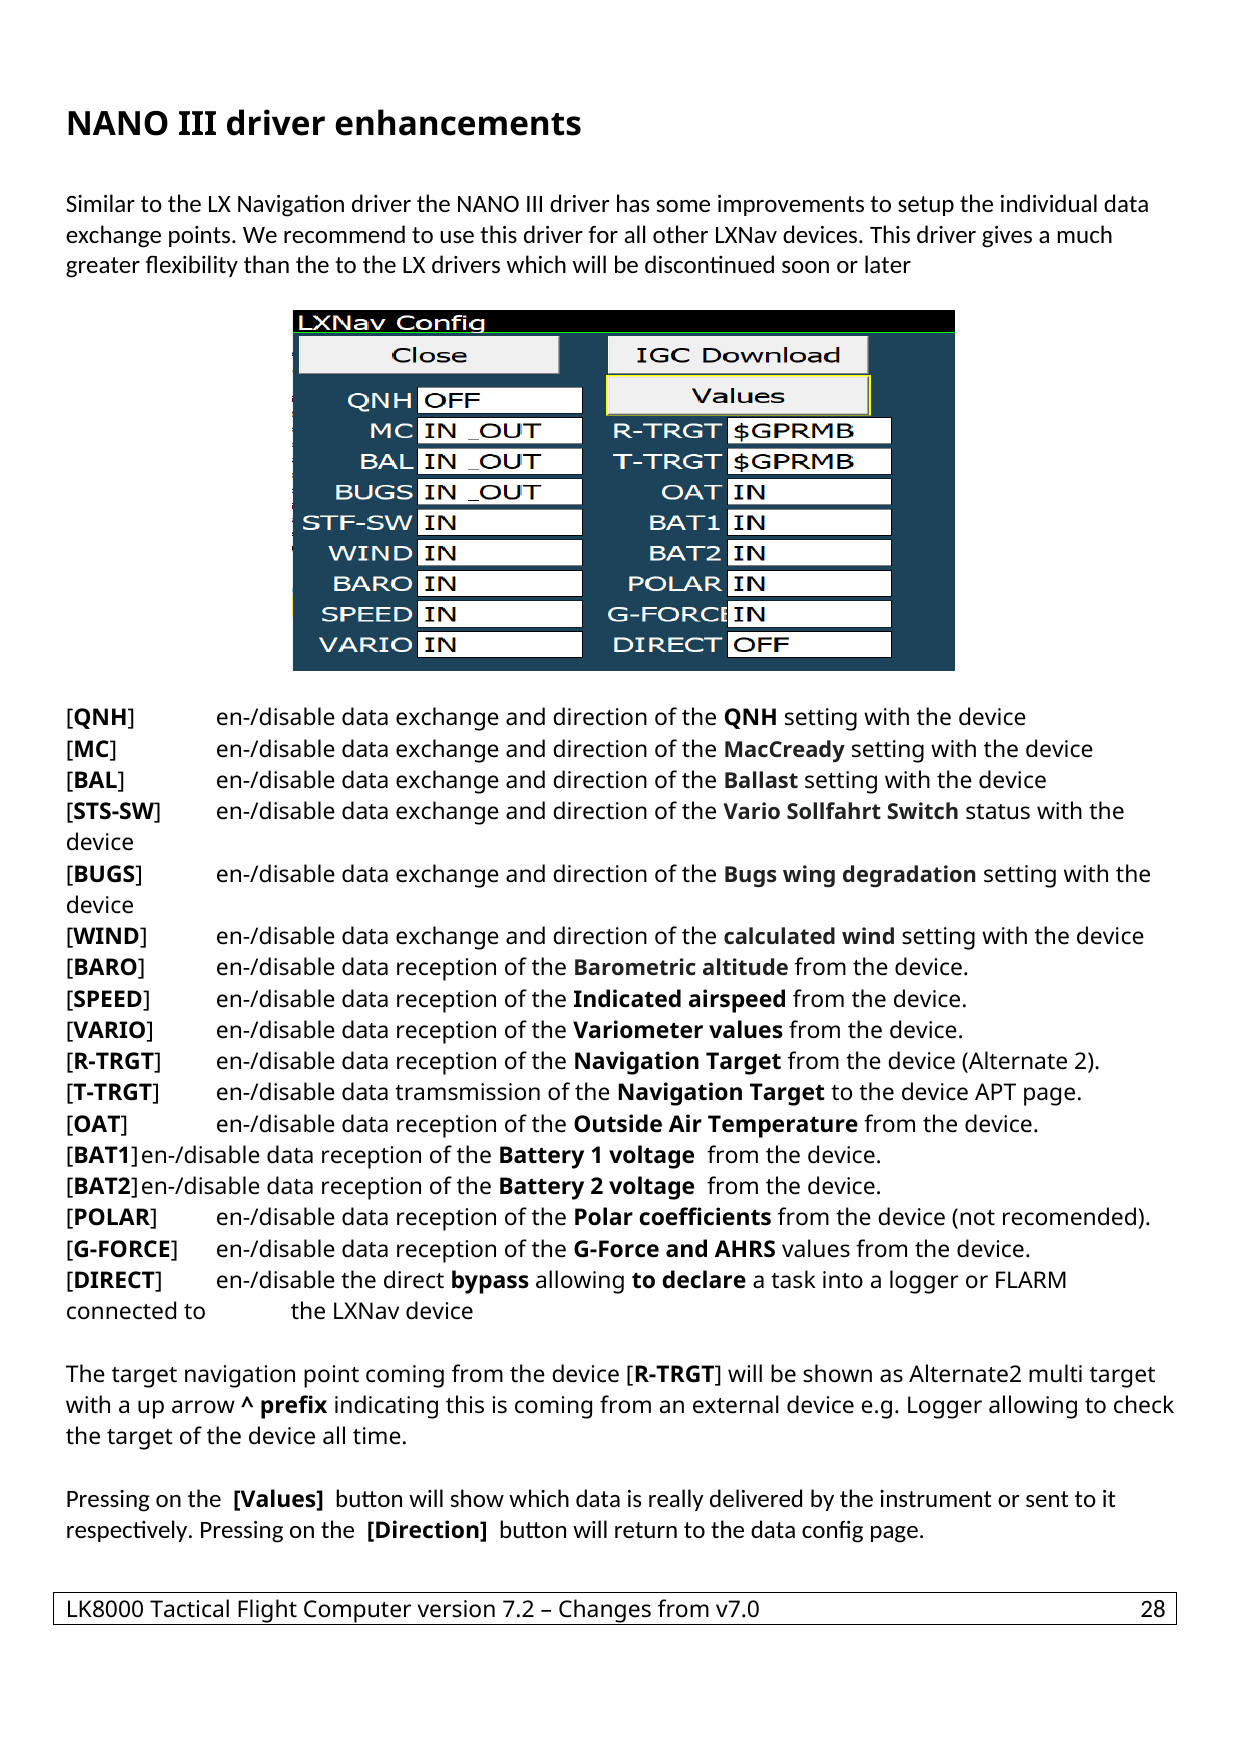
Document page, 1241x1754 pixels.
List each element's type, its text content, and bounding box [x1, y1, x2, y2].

text [OAT] en-/disable data reception of the Outside Air Temperature from the device. [66, 1108, 1181, 1139]
text [BAT2] en-/disable data reception of the Battery 2 voltage from the device. [66, 1170, 1181, 1201]
text [T-TRGT] en-/disable data tramsmission of the Navigation Target to the device APT page. [66, 1076, 1181, 1108]
text [BUGS] en-/disable data exchange and direction of the Bugs wing degradation setting with the device [66, 858, 1181, 920]
text [R-TRGT] en-/disable data reception of the Navigation Target from the device (Alternate 2). [66, 1045, 1181, 1076]
text [BARO] en-/disable data reception of the Barometric altitude from the device. [66, 951, 1181, 983]
text [WIND] en-/disable data exchange and direction of the calculated wind setting with the device [66, 920, 1181, 951]
text [STS-SW] en-/disable data exchange and direction of the Vario Sollfahrt Switch status with the device [66, 795, 1181, 858]
text Similar to the LX Navigation driver the NANO III driver has some improvements to setup the individual data exchange points. We recommend to use this driver for all other LXNav devices. This driver gives a much greater flexibility than the to the LX drivers which will be discontinued soon or later [66, 188, 1181, 280]
text [G-FORCE] en-/disable data reception of the G-Force and AHRS values from the device. [66, 1233, 1181, 1264]
text [QNH] en-/disable data exchange and direction of the QNH setting with the device [66, 701, 1181, 733]
text [BAL] en-/disable data exchange and direction of the Ballast setting with the device [66, 764, 1181, 795]
text [BAT1] en-/disable data reception of the Battery 1 voltage from the device. [66, 1139, 1181, 1170]
text [SPEED] en-/disable data reception of the Indicated airspeed from the device. [66, 983, 1181, 1014]
text The target navigation point coming from the device [R-TRGT] will be shown as Alternate2 multi target with a up arrow ^ prefix indicating this is coming from an external device e.g. Logger allowing to check the target of the device all time. [66, 1358, 1181, 1451]
text [DIRECT] en-/disable the direct bypass allowing to declare a task into a logger or FLARM connected to the LXNav device [66, 1264, 1181, 1326]
text Pressing on the [Values] button will show which data is really delivered by the instrument or sent to it respectively. Pressing on the [Direction] button will return to the data config page. [66, 1483, 1181, 1545]
text [VARIO] en-/disable data reception of the Variometer values from the device. [66, 1014, 1181, 1045]
text [MC] en-/disable data exchange and direction of the MacCready setting with the device [66, 733, 1181, 764]
picture [292, 310, 955, 671]
text [POLAR] en-/disable data reception of the Polar coefficients from the device (not recomended). [66, 1201, 1181, 1233]
subtitle NANO III driver enhancements [66, 100, 1181, 145]
